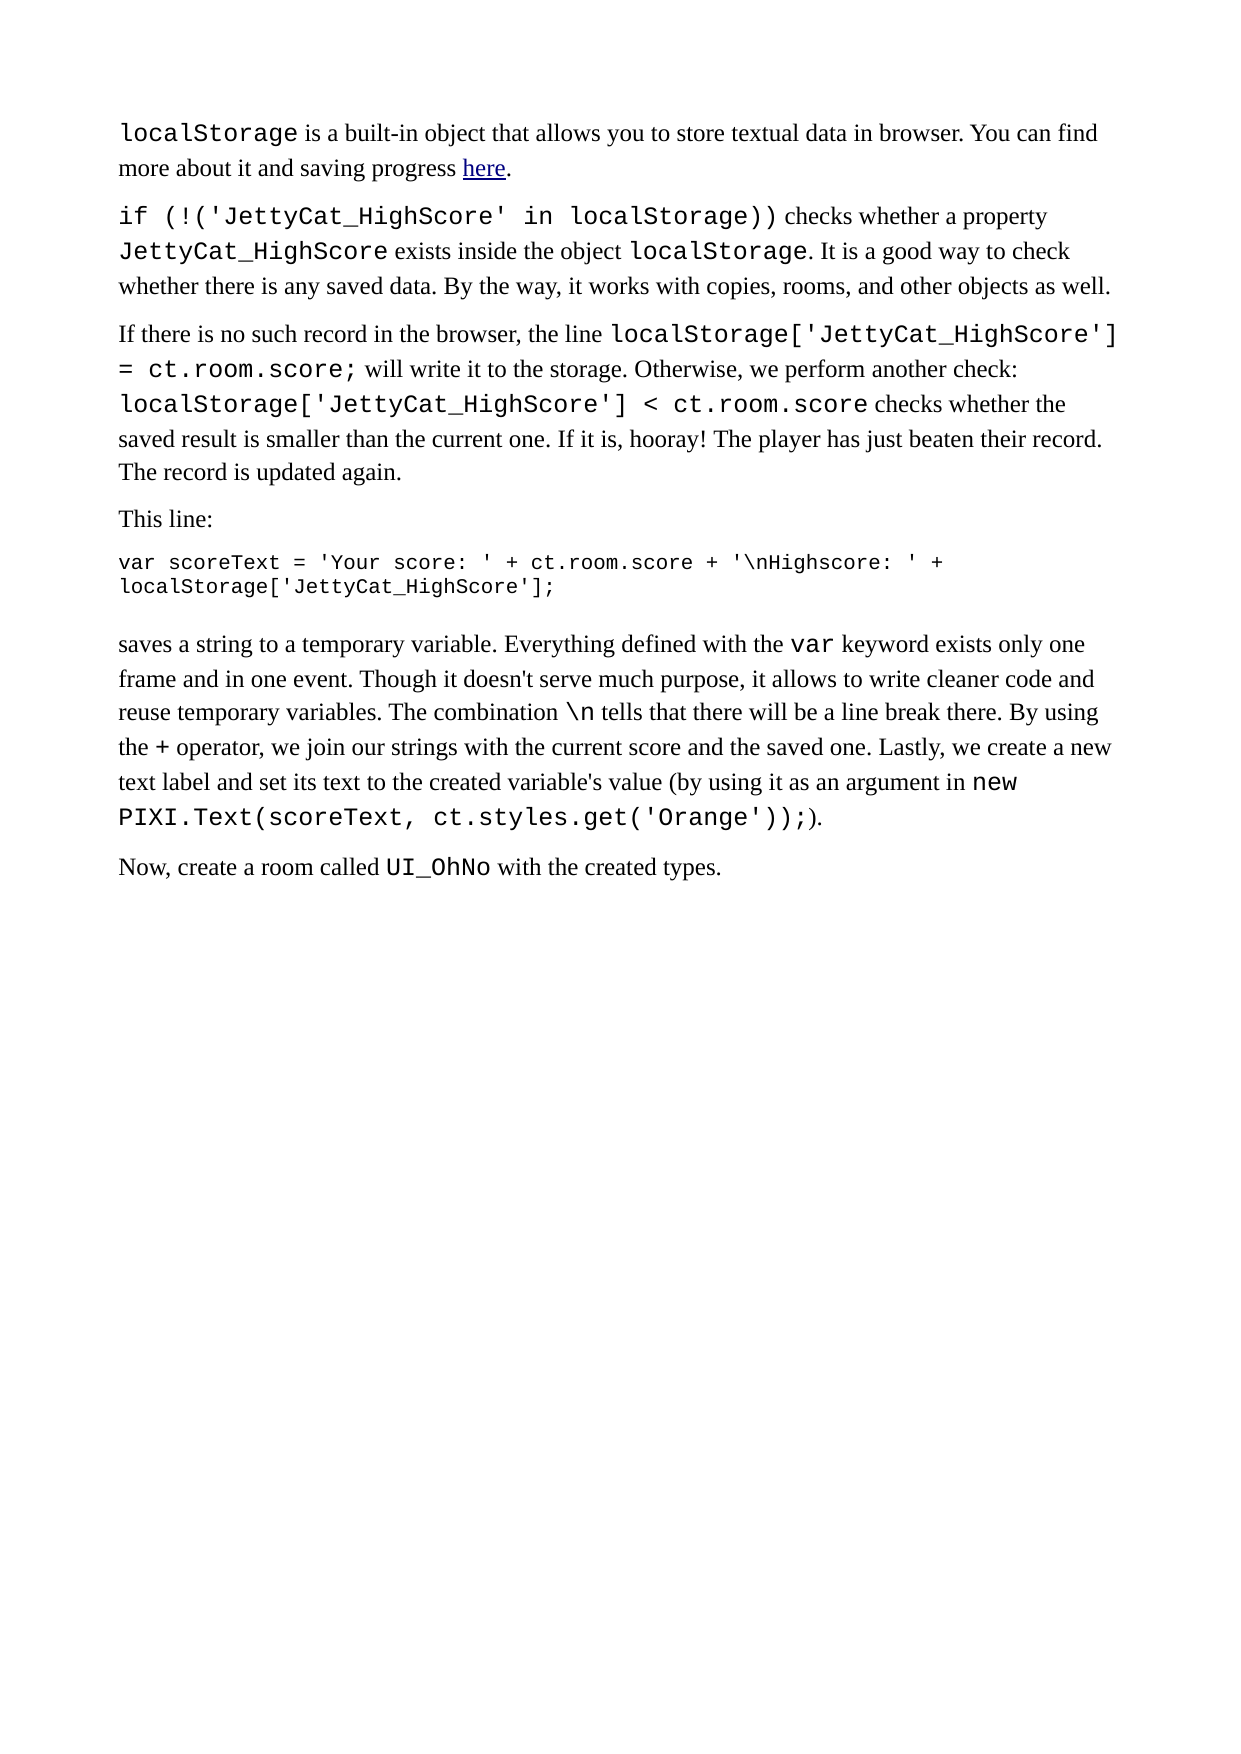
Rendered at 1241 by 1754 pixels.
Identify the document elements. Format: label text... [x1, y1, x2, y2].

text if (!('JettyCat_HighScore' in localStorage)) checks whether a property JettyCat_HighScore exists inside the object localStorage. It is a good way to check whether there is any saved data. By the way, it works with copies, rooms, and other objects as well. [118, 201, 1122, 300]
text var scoreText = 'Your score: ' + ct.room.score + '\nHighscore: ' + localStorage['JettyCat_HighScore']; [118, 552, 1122, 599]
text saves a string to a temporary variable. Everything defined with the var keyword exists only one frame and in one event. Though it doesn't serve much purpose, it allows to write cleaner code and reuse temporary variables. The combination \n tells that there will be a line break there. By using the + operator, we join our strings with the current score and the saved one. Lastly, we create a new text label and set its text to the created variable's value (by using it as an argument in new PIXI.Text(scoreText, ct.styles.get('Orange'));). [118, 629, 1122, 833]
text localStorage is a built-in object that allows you to store textual data in browser. You can find more about it and saving progress here. [118, 118, 1122, 182]
text This line: [118, 504, 1122, 533]
text Now, create a room called UI_OhNo with the created types. [118, 852, 1122, 883]
text If there is no such record in the browser, the line localStorage['JettyCat_HighScore'] = ct.room.score; will write it to the storage. Otherwise, we perform another check: localStorage['JettyCat_HighScore'] < ct.room.score checks whether the saved result is smaller than the current one. If it is, hooray! The player has just beaten their record. The record is updated again. [118, 319, 1122, 486]
